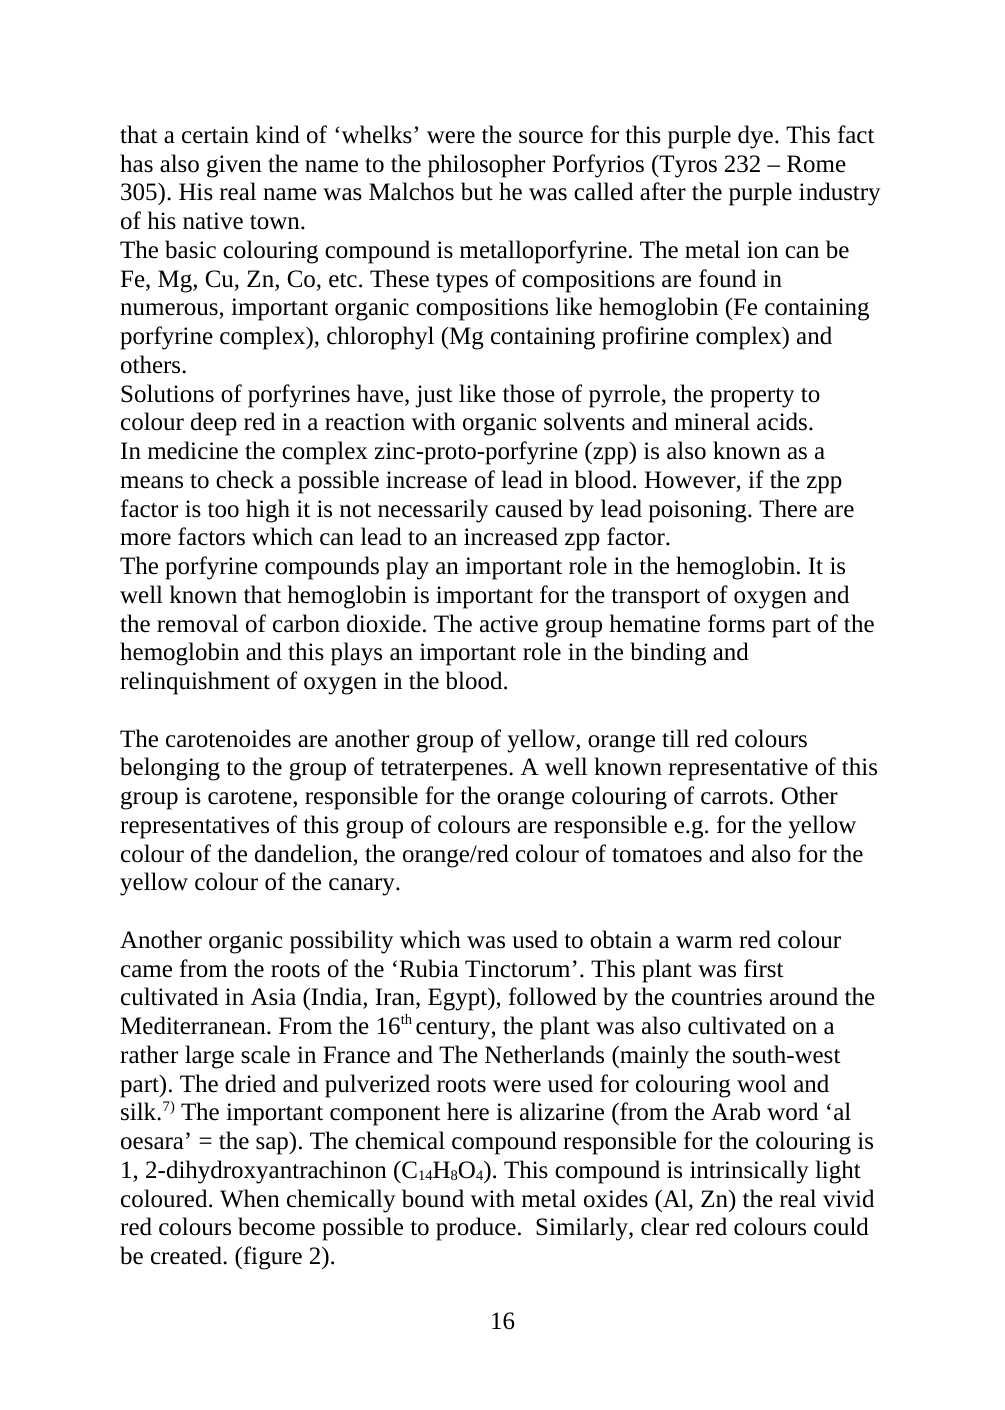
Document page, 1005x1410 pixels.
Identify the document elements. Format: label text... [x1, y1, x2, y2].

text In medicine the complex zinc-proto-porfyrine (zpp) is also known as a means to check a possible increase of lead in blood. However, if the zpp factor is too high it is not necessarily caused by lead poisoning. There are more factors which can lead to an increased zpp factor. [120, 436, 885, 551]
text that a certain kind of ‘whelks’ were the source for this purple dye. This fact has also given the name to the philosopher Porfyrios (Tyros 232 – Rome 305). His real name was Malchos but he was called after the purple industry of his native town. [120, 120, 885, 235]
text Solutions of porfyrines have, just like those of pyrrole, the property to colour deep red in a reaction with organic solvents and mineral acids. [120, 379, 885, 436]
text Another organic possibility which was used to obtain a warm red colour came from the roots of the ‘Rubia Tinctorum’. This plant was first cultivated in Asia (India, Iran, Egypt), followed by the countries around the Mediterranean. From the 16th century, the plant was also cultivated on a rather large scale in France and The Netherlands (mainly the south-west part). The dried and pulverized roots were used for colouring wool and silk.7) The important component here is alizarine (from the Arab word ‘al oesara’ = the sap). The chemical compound responsible for the colouring is 1, 2-dihydroxyantrachinon (C14H8O4). This compound is intrinsically light coloured. When chemically bound with metal oxides (Al, Zn) the real vivid red colours become possible to produce. Similarly, clear red colours could be created. (figure 2). [120, 925, 885, 1270]
text The basic colouring compound is metalloporfyrine. The metal ion can be Fe, Mg, Cu, Zn, Co, etc. These types of compositions are found in numerous, important organic compositions like hemoglobin (Fe containing porfyrine complex), chlorophyl (Mg containing profirine complex) and others. [120, 235, 885, 379]
text The carotenoides are another group of yellow, orange till red colours belonging to the group of tetraterpenes. A well known representative of this group is carotene, responsible for the orange colouring of carrots. Other representatives of this group of colours are responsible e.g. for the yellow colour of the dandelion, the orange/red colour of tomatoes and also for the yellow colour of the canary. [120, 724, 885, 896]
text The porfyrine compounds play an important role in the hemoglobin. It is well known that hemoglobin is important for the transport of oxygen and the removal of carbon dioxide. The active group hematine forms part of the hemoglobin and this plays an important role in the binding and relinquishment of oxygen in the blood. [120, 551, 885, 695]
